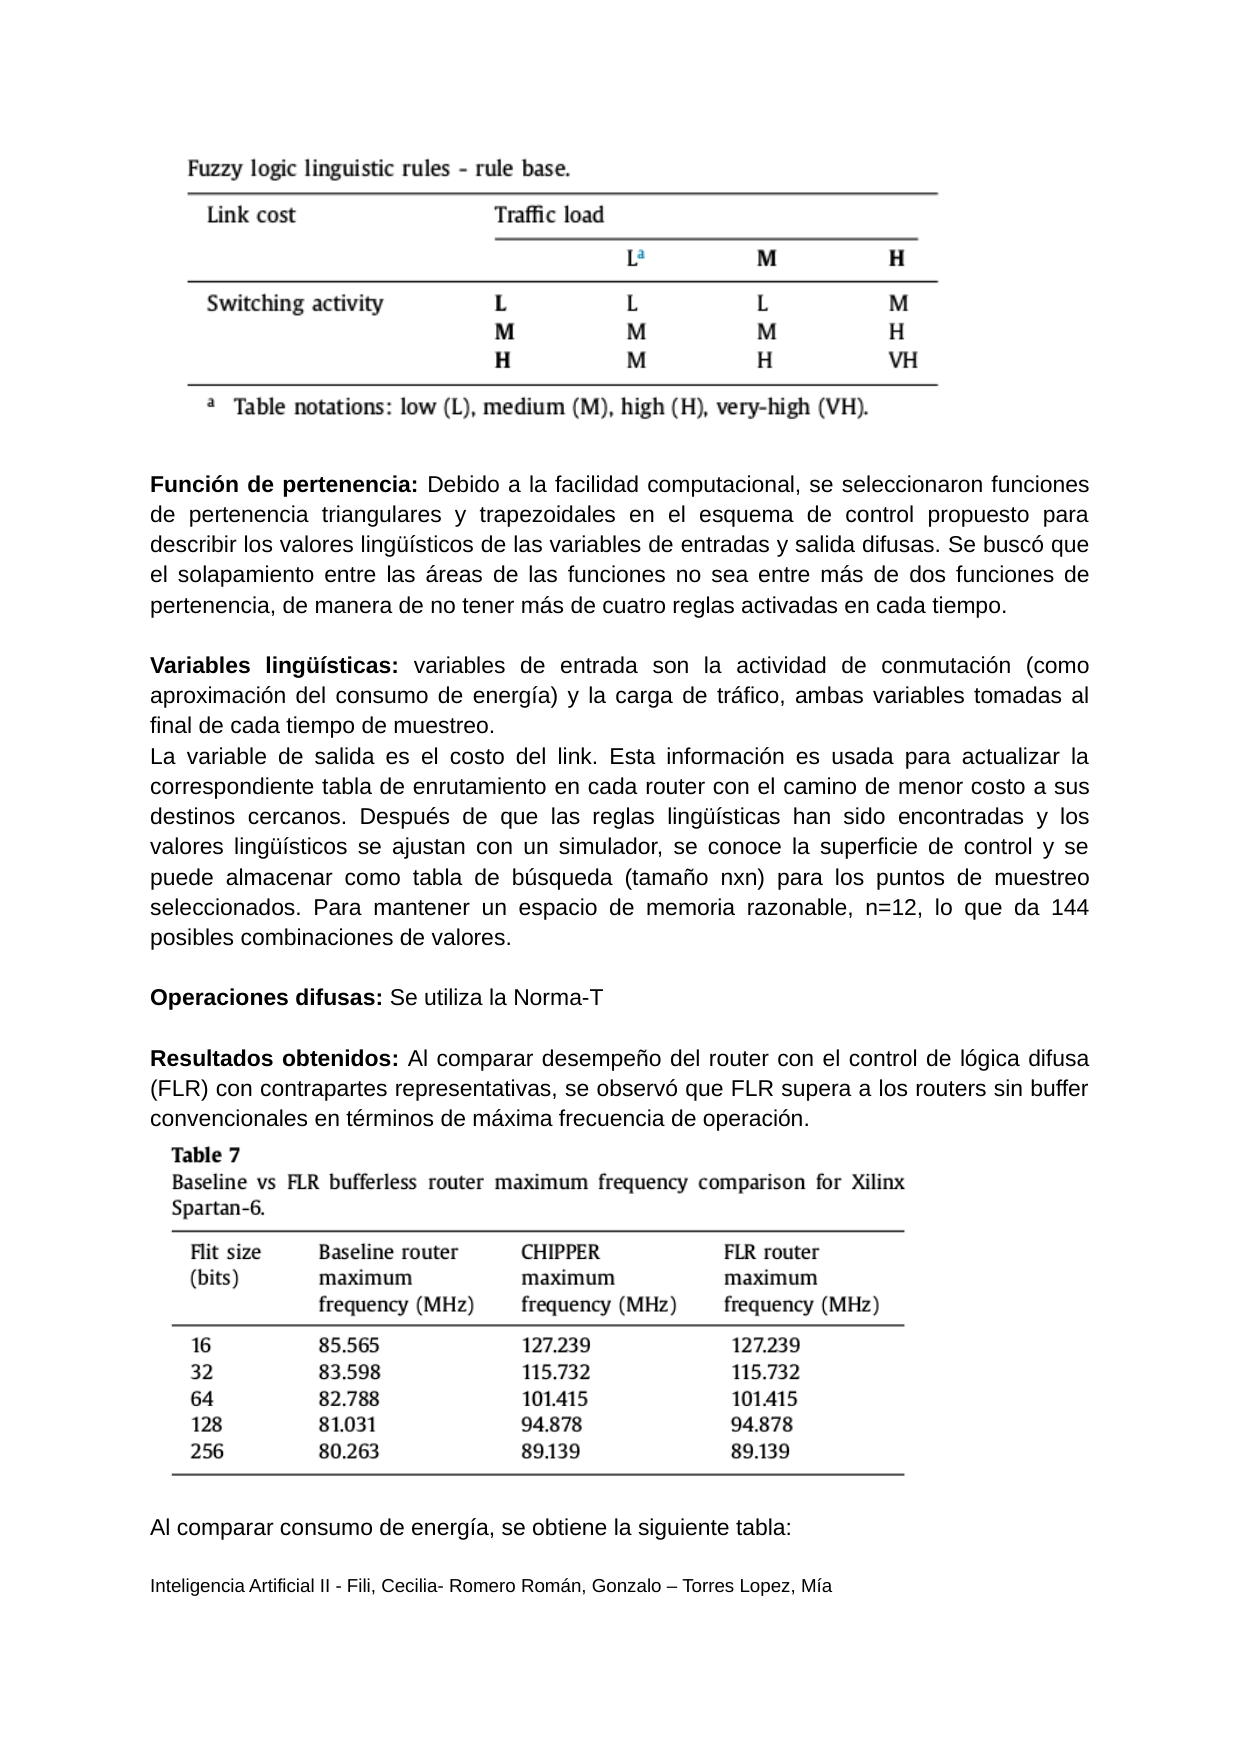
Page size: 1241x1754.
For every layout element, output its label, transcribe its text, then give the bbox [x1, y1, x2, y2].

text La variable de salida es el costo del link. Esta información es usada para actualizar la correspondiente tabla de enrutamiento en cada router con el camino de menor costo a sus destinos cercanos. Después de que las reglas lingüísticas han sido encontradas y los valores lingüísticos se ajustan con un simulador, se conoce la superficie de control y se puede almacenar como tabla de búsqueda (tamaño nxn) para los puntos de muestreo seleccionados. Para mantener un espacio de memoria razonable, n=12, lo que da 144 posibles combinaciones de valores. [150, 743, 1090, 950]
text Función de pertenencia: Debido a la facilidad computacional, se seleccionaron funciones de pertenencia triangulares y trapezoidales en el esquema de control propuesto para describir los valores lingüísticos de las variables de entradas y salida difusas. Se buscó que el solapamiento entre las áreas de las funciones no sea entre más de dos funciones de pertenencia, de manera de no tener más de cuatro reglas activadas en cada tiempo. [150, 471, 1090, 618]
picture [150, 150, 488, 349]
picture [802, 1135, 926, 1511]
text Al comparar consumo de energía, se obtiene la siguiente tabla: [150, 1514, 1090, 1540]
text Resultados obtenidos: Al comparar desempeño del router con el control de lógica difusa (FLR) con contrapartes representativas, se observó que FLR supera a los routers sin buffer convencionales en términos de máxima frecuencia de operación. [150, 1045, 1090, 1131]
text Variables lingüísticas: variables de entrada son la actividad de conmutación (como aproximación del consumo de energía) y la carga de tráfico, ambas variables tomadas al final de cada tiempo de muestreo. [150, 652, 1090, 739]
text Operaciones difusas: Se utiliza la Norma-T [150, 984, 1090, 1011]
